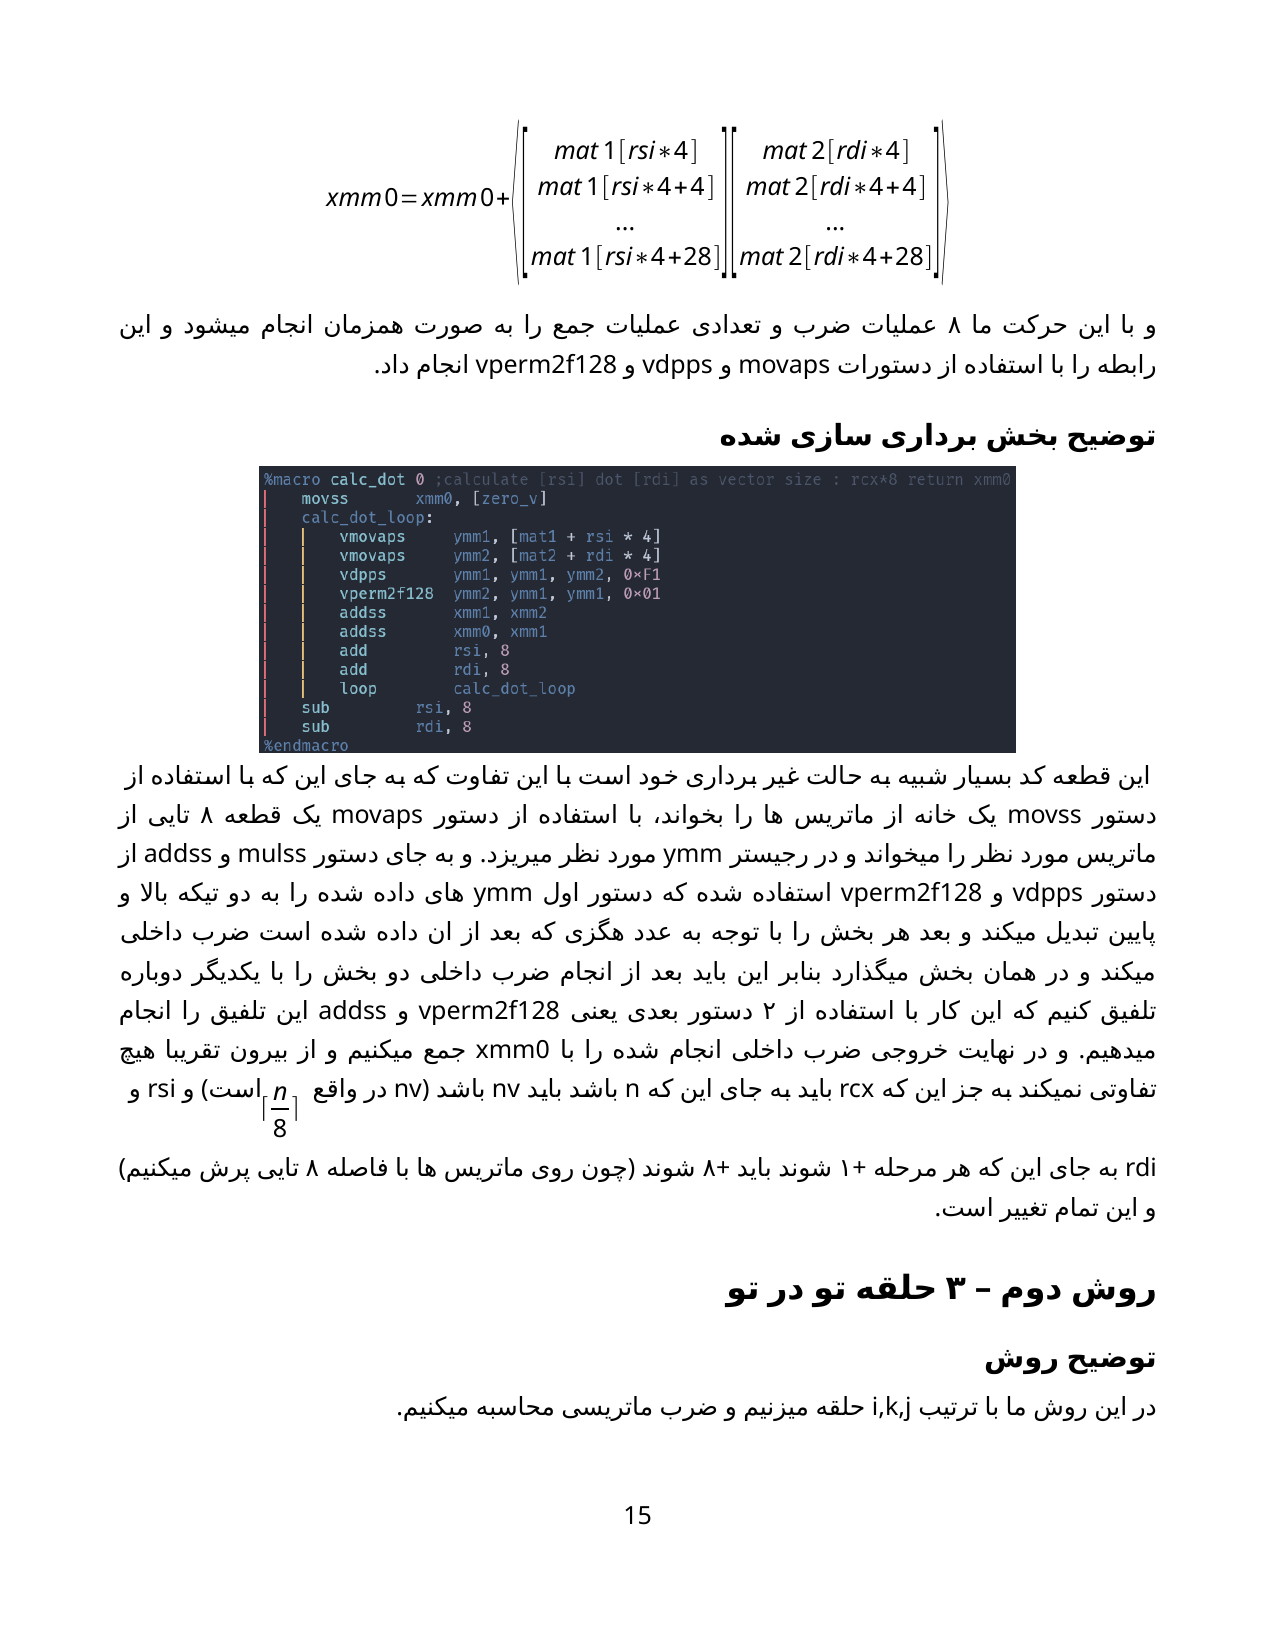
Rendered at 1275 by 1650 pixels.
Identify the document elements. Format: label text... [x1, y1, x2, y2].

text و با این حرکت ما ۸ عملیات ضرب و تعدادی عملیات جمع را به صورت همزمان انجام میشود و این رابطه را با استفاده از دستورات movaps و vdpps و vperm2f128 انجام داد. [118, 307, 1157, 380]
picture [259, 466, 1016, 753]
text این قطعه کد بسیار شبیه به حالت غیر برداری خود است با این تفاوت که به جای این که با استفاده از دستور movss یک خانه از ماتریس ها را بخواند، با استفاده از دستور movaps یک قطعه ۸ تایی از ماتریس مورد نظر را میخواند و در رجیستر ymm مورد نظر میریزد. و به جای دستور mulss و addss از دستور vdpps و vperm2f128 استفاده شده که دستور اول ymm های داده شده را به دو تیکه بالا و پایین تبدیل میکند و بعد هر بخش را با توجه به عدد هگزی که بعد از ان داده شده است ضرب داخلی میکند و در همان بخش میگذارد بنابر این باید بعد از انجام ضرب داخلی دو بخش را با یکدیگر دوباره تلفیق کنیم که این کار با استفاده از ۲ دستور بعدی یعنی vperm2f128 و addss این تلفیق را انجام میدهیم. و در نهایت خروجی ضرب داخلی انجام شده را با xmm0 جمع میکنیم و از بیرون تقریبا هیچ تفاوتی نمیکند به جز این که rcx باید به جای این که n باشد باید nv باشد (nv در واقع است) و rsi و rdi به جای این که هر مرحله +۱ شوند باید +۸ شوند (چون روی ماتریس ها با فاصله ۸ تایی پرش میکنیم) و این تمام تغییر است. [118, 467, 1157, 1223]
subtitle روش دوم – ۳ حلقه تو در تو [118, 1264, 1157, 1309]
text در این روش ما با ترتیب i,k,j حلقه میزنیم و ضرب ماتریسی محاسبه میکنیم. [118, 1388, 1157, 1422]
subtitle توضیح بخش برداری سازی شده [118, 414, 1157, 454]
subtitle توضیح روش [118, 1336, 1157, 1376]
